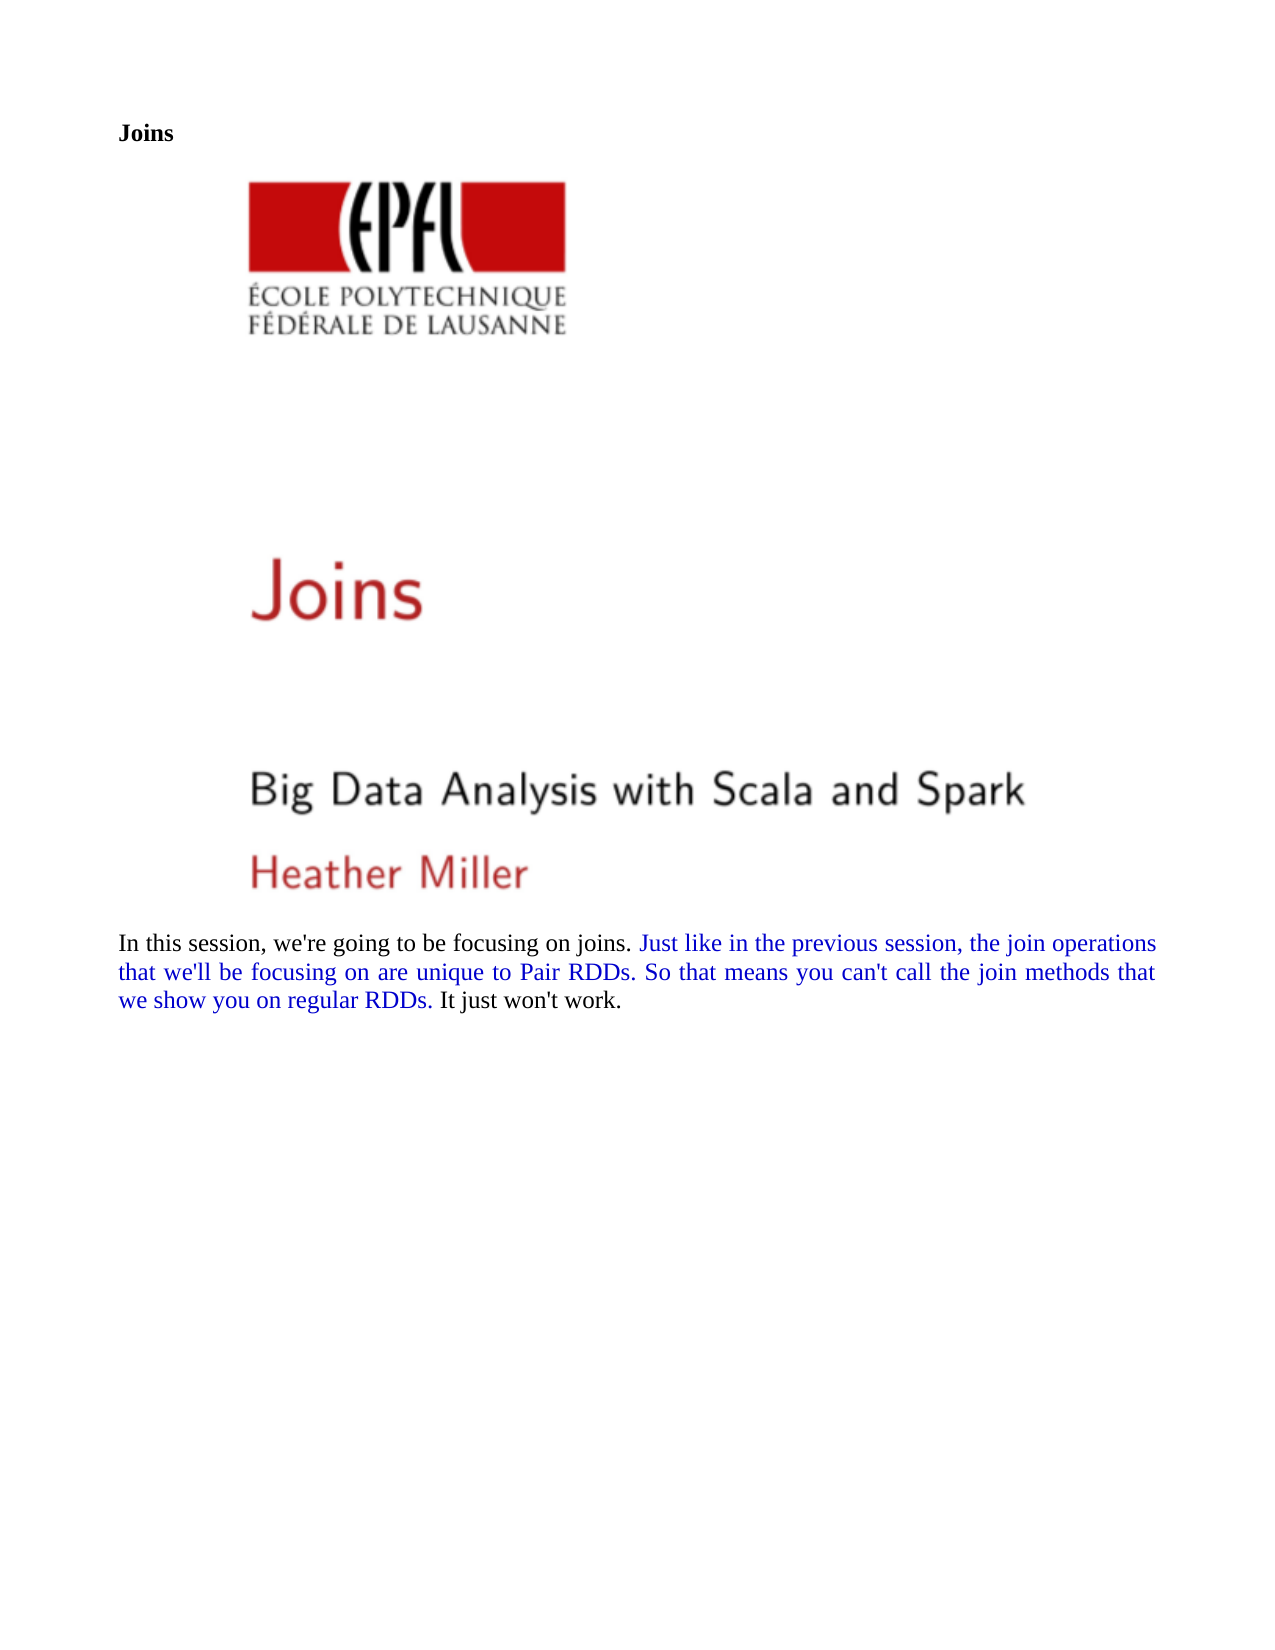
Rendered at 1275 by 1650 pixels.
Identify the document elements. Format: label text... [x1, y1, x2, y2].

text Joins [118, 118, 1157, 147]
text In this session, we're going to be focusing on joins. Just like in the previous session, the join operations that we'll be focusing on are unique to Pair RDDs. So that means you can't call the join methods that we show you on regular RDDs. It just won't work. [118, 928, 1157, 1014]
picture [232, 175, 1043, 899]
